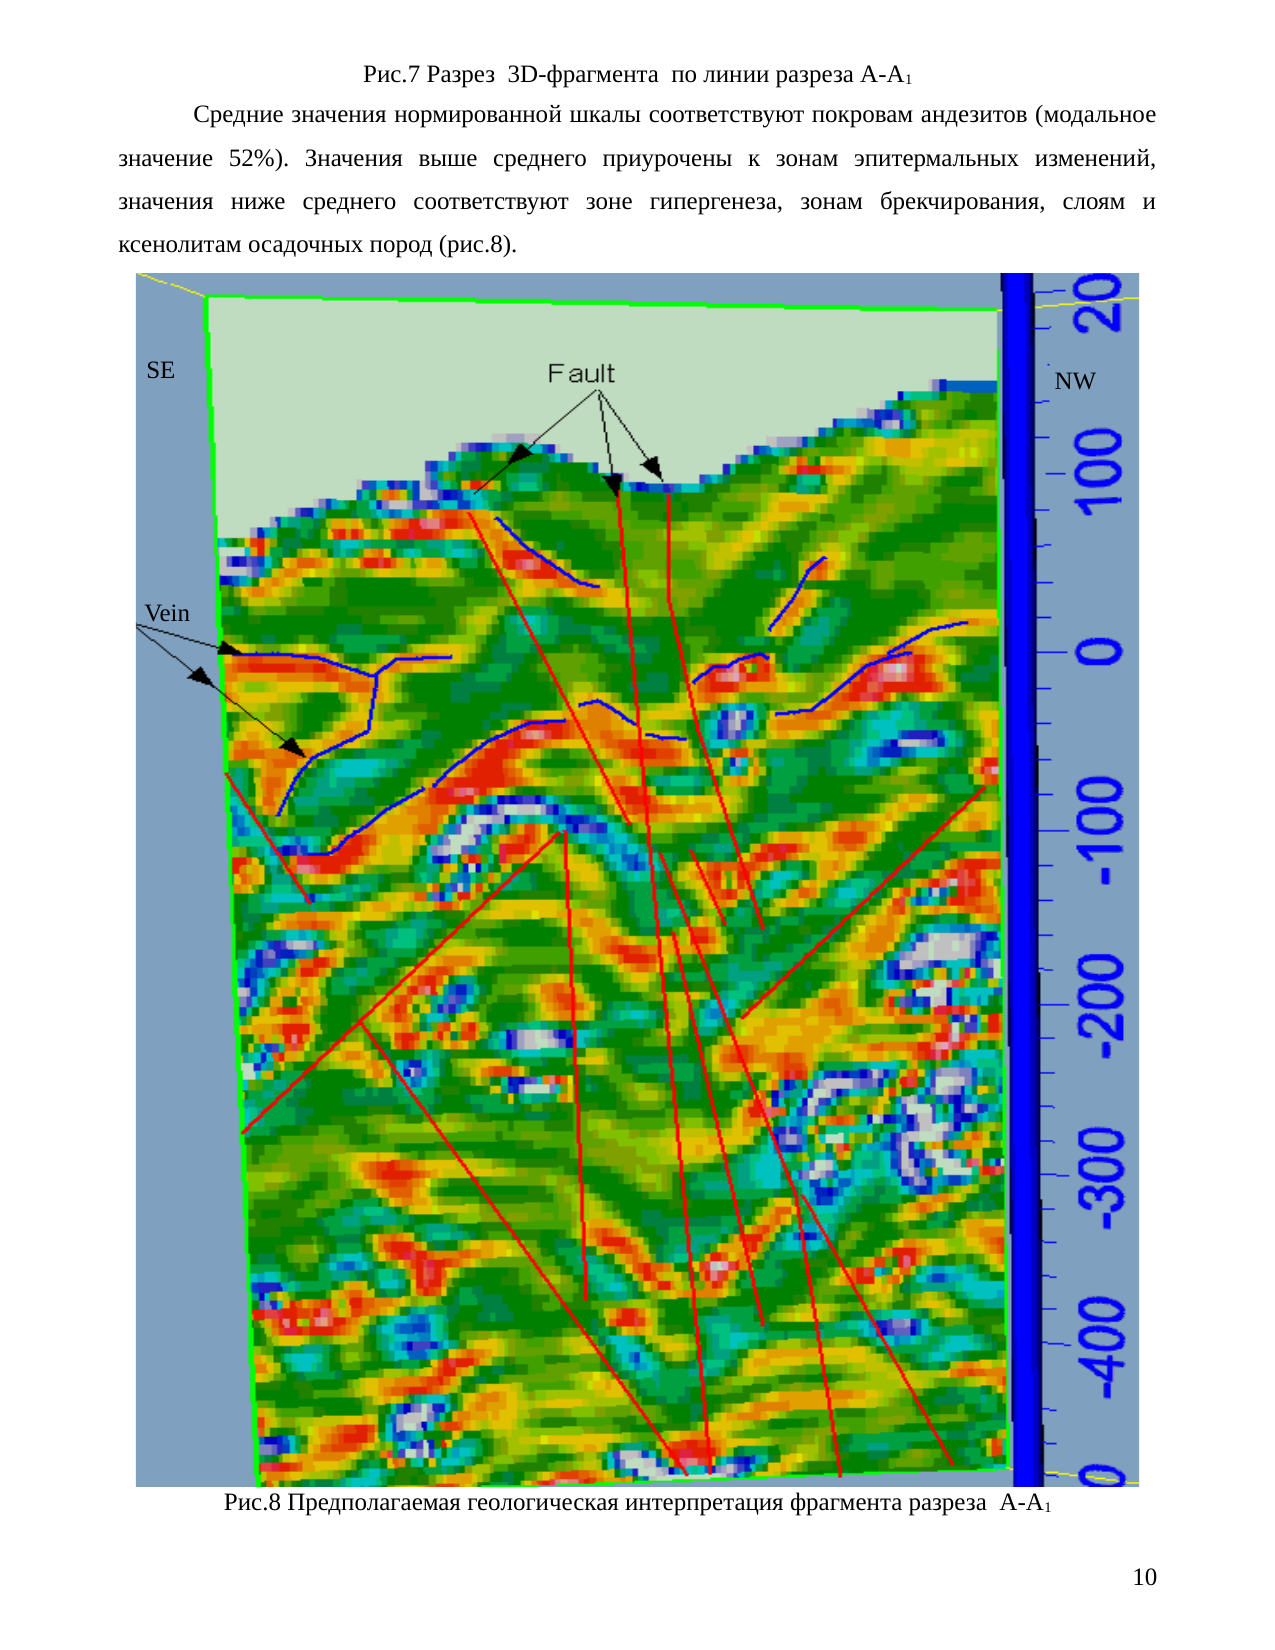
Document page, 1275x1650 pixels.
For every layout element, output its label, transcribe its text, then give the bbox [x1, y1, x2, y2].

picture [135, 273, 1140, 1487]
text Рис.7 Разрез 3D-фрагмента по линии разреза А-А1 [118, 59, 1157, 88]
text Средние значения нормированной шкалы соответствуют покровам андезитов (модальное значение 52%). Значения выше среднего приурочены к зонам эпитермальных изменений, значения ниже среднего соответствуют зоне гипергенеза, зонам брекчирования, слоям и ксенолитам осадочных пород (рис.8). [118, 99, 1157, 258]
text Рис.8 Предполагаемая геологическая интерпретация фрагмента разреза А-А1 [118, 284, 1157, 1516]
